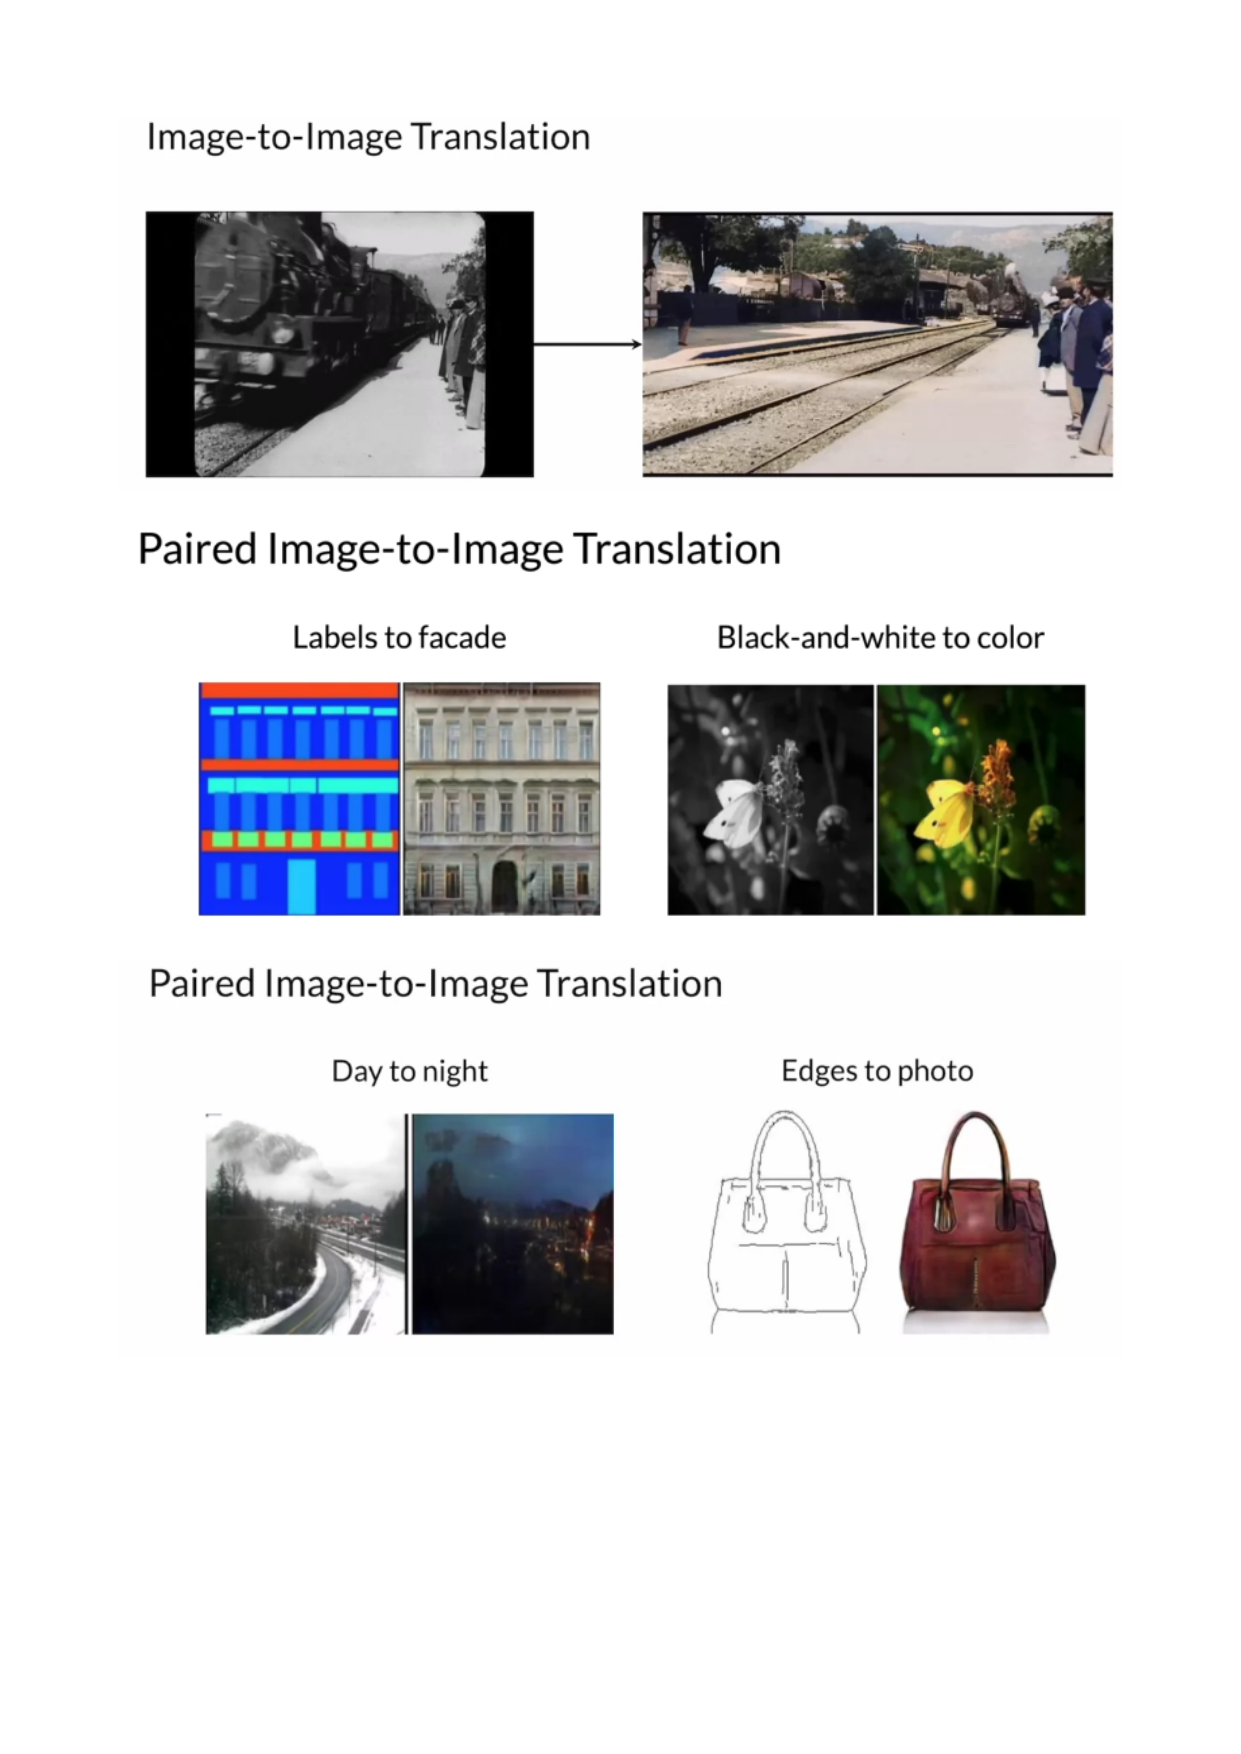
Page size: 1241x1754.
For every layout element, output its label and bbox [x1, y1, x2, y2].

picture [118, 960, 1123, 1357]
picture [118, 518, 1123, 932]
picture [118, 118, 1123, 490]
